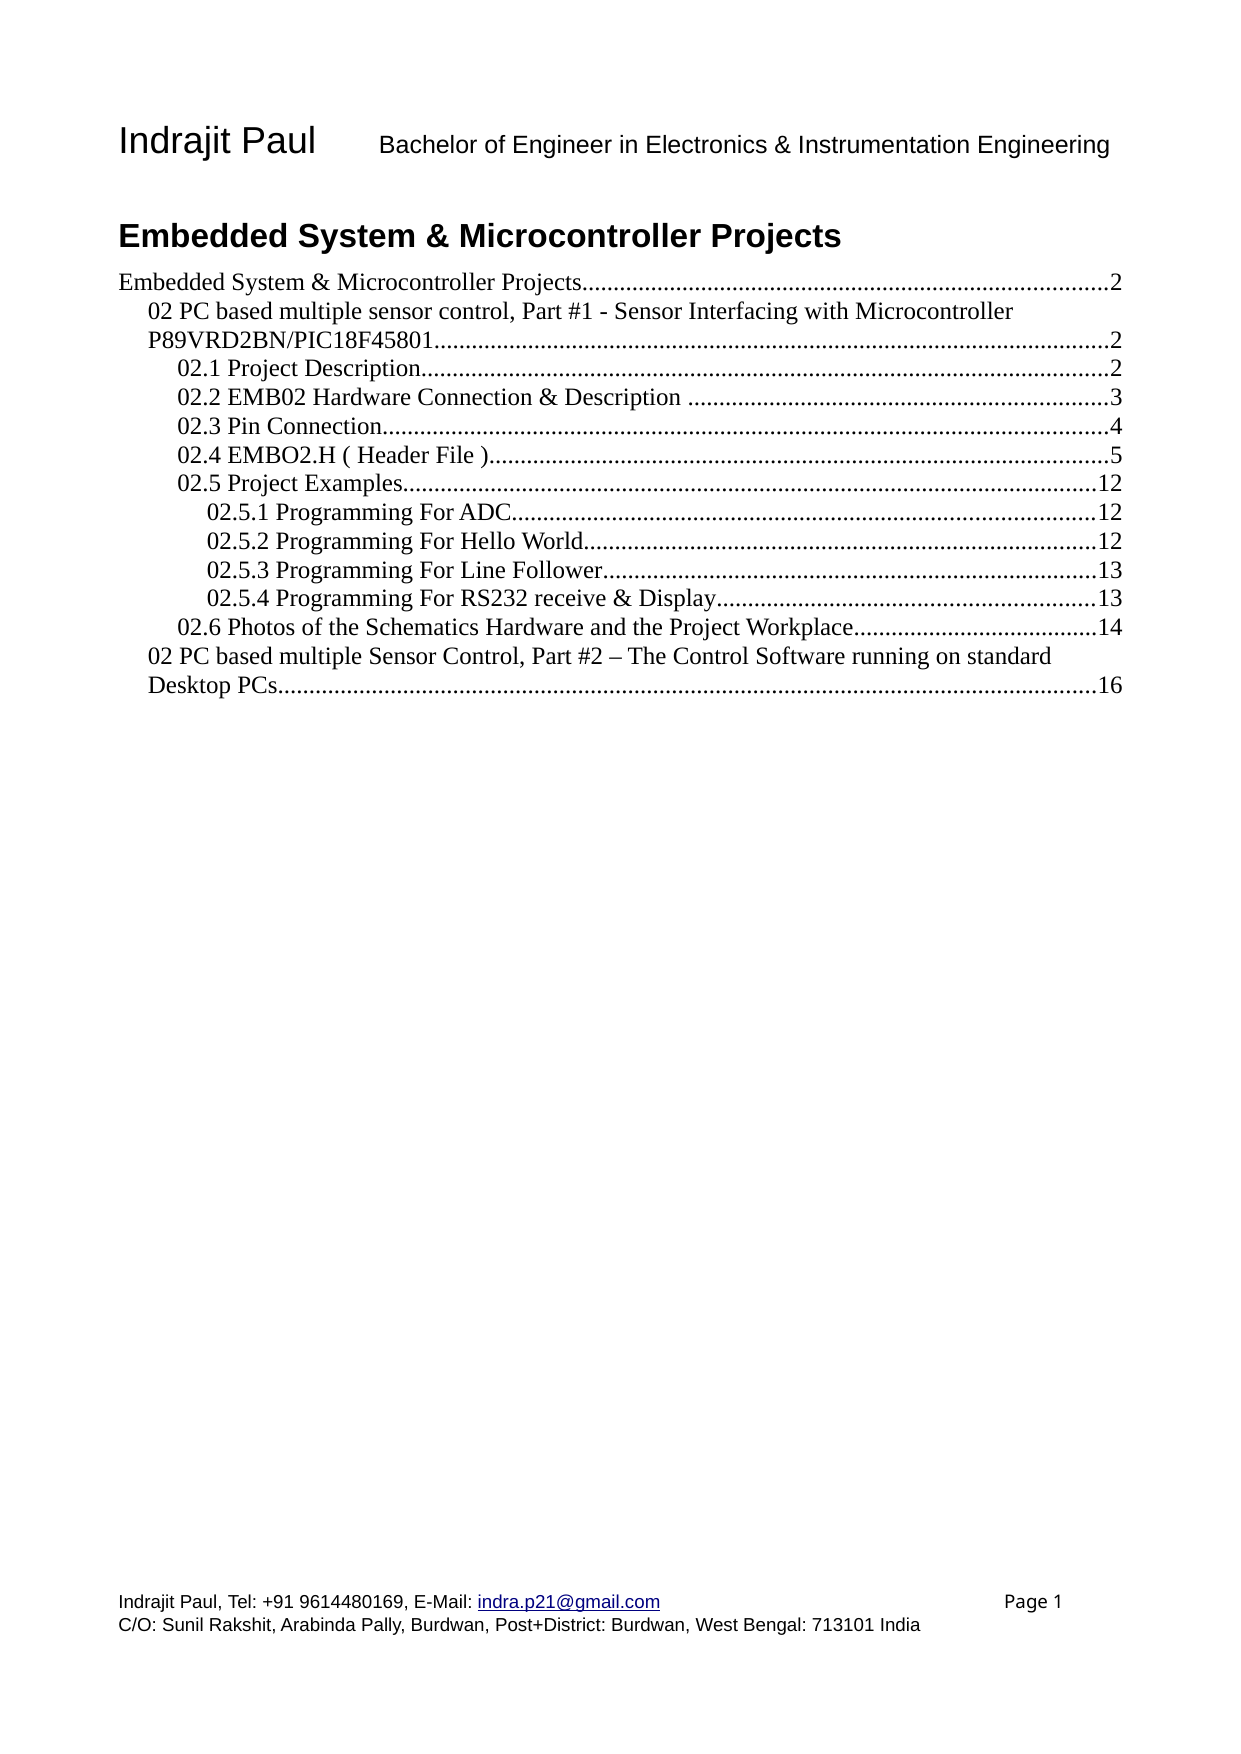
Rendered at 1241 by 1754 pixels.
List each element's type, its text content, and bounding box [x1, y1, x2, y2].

text 02.4 EMBO2.H ( Header File ) 5 [177, 440, 1122, 468]
text 02.2 EMB02 Hardware Connection & Description 3 [177, 382, 1122, 411]
subtitle Embedded System & Microcontroller Projects [118, 216, 1122, 255]
text Embedded System & Microcontroller Projects 2 [118, 267, 1122, 296]
text 02.5.4 Programming For RS232 receive & Display 13 [207, 583, 1122, 612]
text 02.5.1 Programming For ADC 12 [207, 497, 1122, 526]
text 02.5 Project Examples 12 [177, 468, 1122, 497]
text 02 PC based multiple Sensor Control, Part #2 – The Control Software running on standard Desktop PCs 16 [148, 641, 1122, 698]
text 02.5.3 Programming For Line Follower 13 [207, 555, 1122, 583]
text 02.3 Pin Connection 4 [177, 411, 1122, 440]
text 02.1 Project Description 2 [177, 353, 1122, 382]
text 02.5.2 Programming For Hello World 12 [207, 526, 1122, 555]
text 02.6 Photos of the Schematics Hardware and the Project Workplace 14 [177, 612, 1122, 641]
text 02 PC based multiple sensor control, Part #1 - Sensor Interfacing with Microcontroller P89VRD2BN/PIC18F45801 2 [148, 296, 1122, 353]
